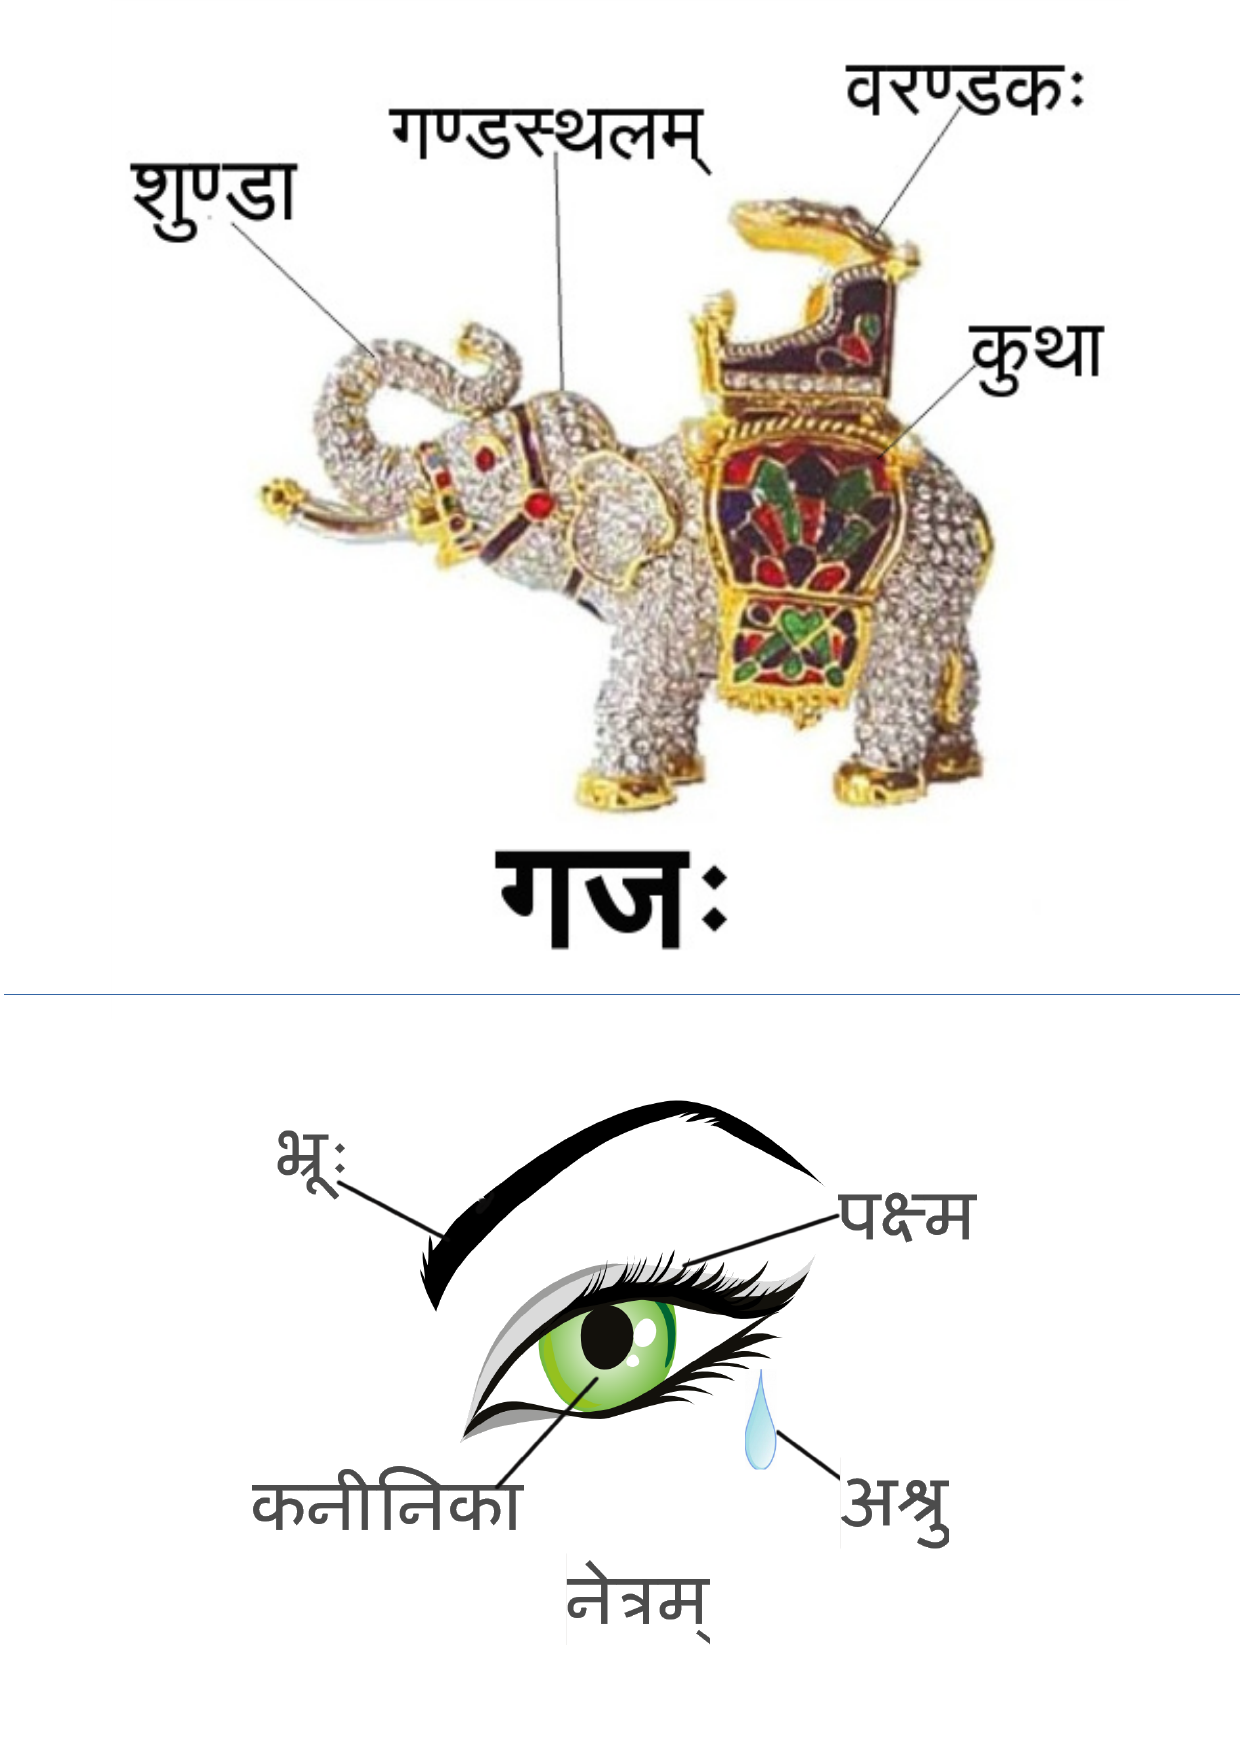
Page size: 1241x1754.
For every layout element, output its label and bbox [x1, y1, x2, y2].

picture [110, 995, 1130, 1019]
picture [247, 1057, 991, 1650]
picture [110, 0, 1130, 994]
